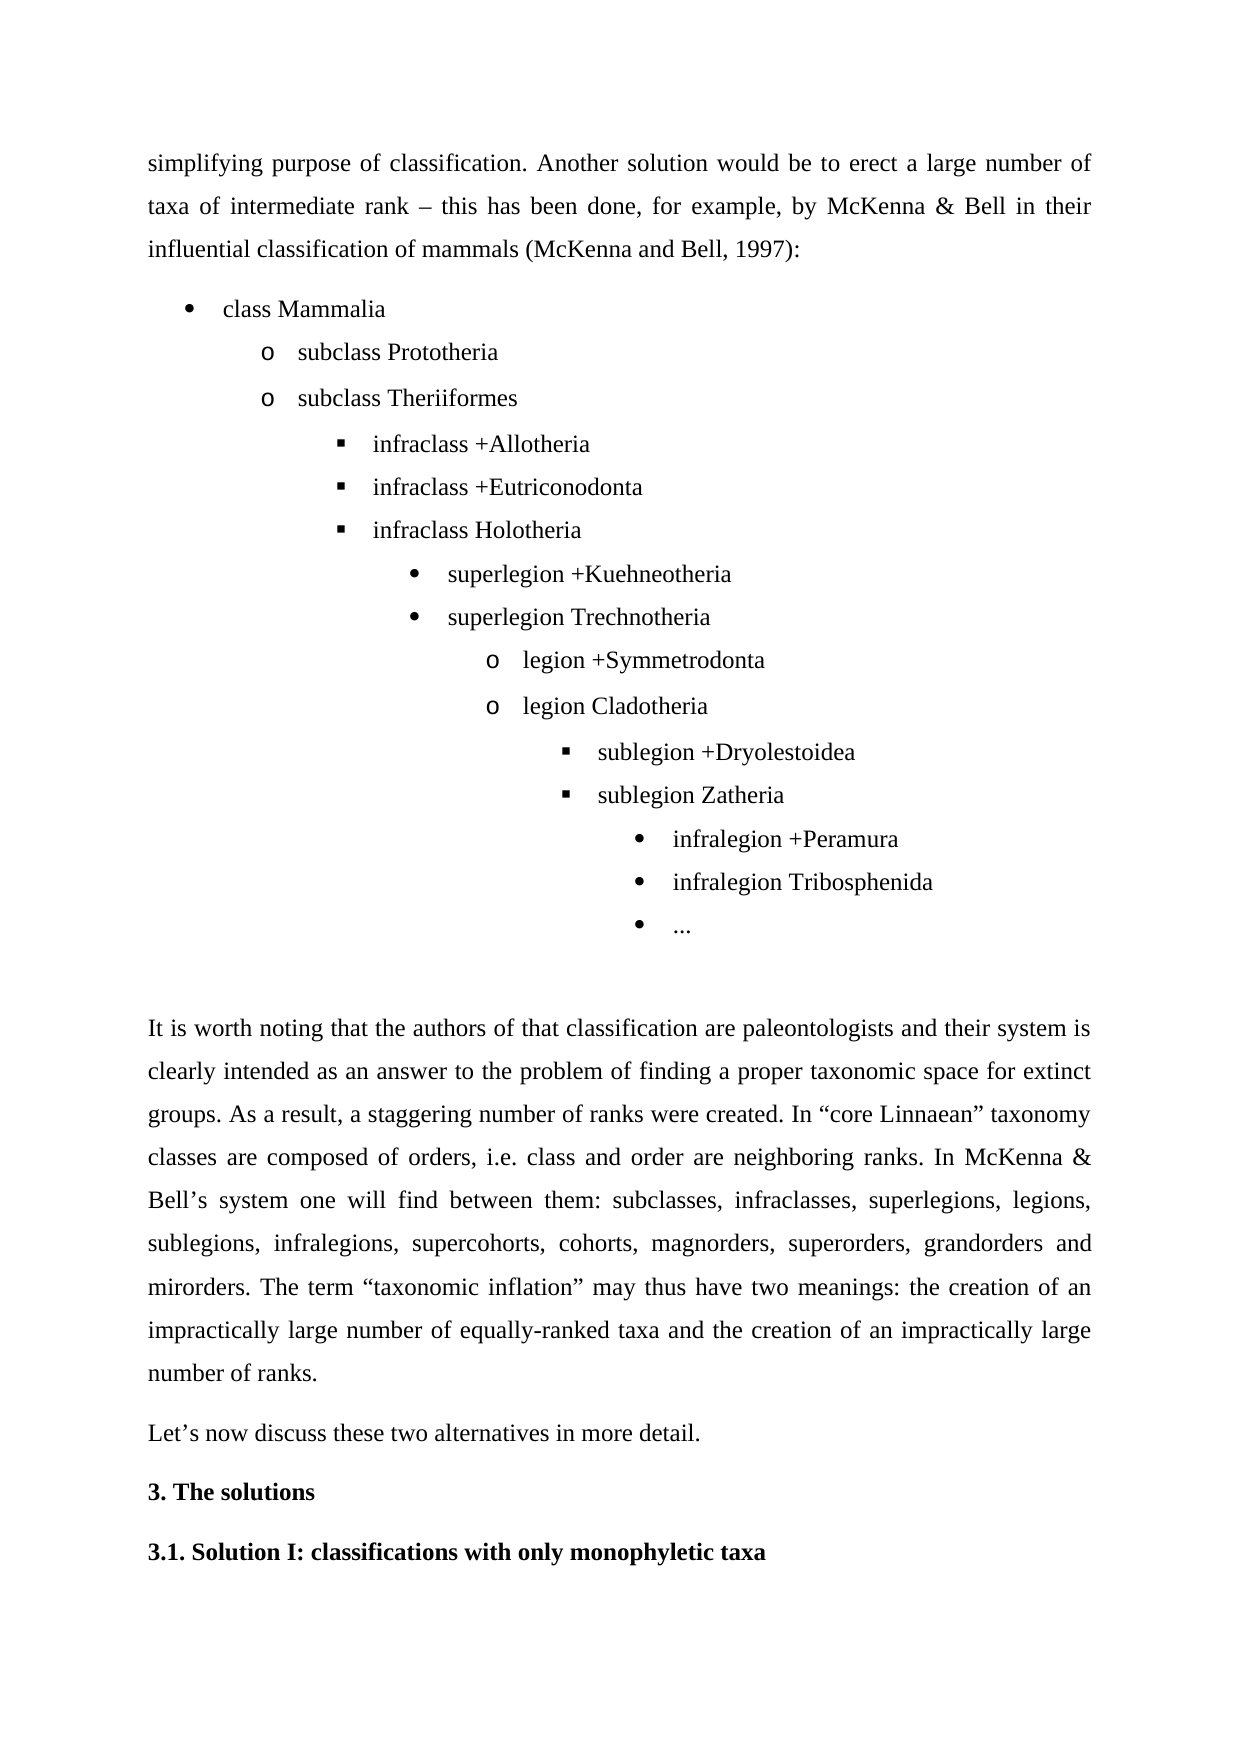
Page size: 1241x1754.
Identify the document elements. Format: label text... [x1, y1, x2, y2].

list ... [635, 910, 1093, 939]
list legion Cladotheria [485, 691, 1093, 722]
list subclass Prototheria [260, 337, 1093, 368]
list infralegion +Peramura [635, 824, 1093, 852]
list infraclass Holotheria [335, 516, 1093, 544]
text simplifying purpose of classification. Another solution would be to erect a large number of taxa of intermediate rank – this has been done, for example, by McKenna & Bell in their influential classification of mammals (McKenna and Bell, 1997): [148, 148, 1093, 263]
list infralegion Tribosphenida [635, 867, 1093, 896]
list infraclass +Allotheria [335, 429, 1093, 458]
text It is worth noting that the authors of that classification are paleontologists and their system is clearly intended as an answer to the problem of finding a proper taxonomic space for extinct groups. As a result, a staggering number of ranks were created. In “core Linnaean” taxonomy classes are composed of orders, i.e. class and order are neighboring ranks. In McKenna & Bell’s system one will find between them: subclasses, infraclasses, superlegions, legions, sublegions, infralegions, supercohorts, cohorts, magnorders, superorders, grandorders and mirorders. The term “taxonomic inflation” may thus have two meanings: the creation of an impractically large number of equally-ranked taxa and the creation of an impractically large number of ranks. [148, 1013, 1093, 1387]
list sublegion +Dryolestoidea [560, 737, 1093, 766]
list infraclass +Eutriconodonta [335, 472, 1093, 501]
list superlegion +Kuehneotheria [410, 559, 1093, 587]
text 3.1. Solution I: classifications with only monophyletic taxa [148, 1537, 1093, 1566]
list subclass Theriiformes [260, 383, 1093, 414]
text 3. The solutions [148, 1477, 1093, 1506]
list class Mammalia [185, 294, 1093, 322]
list legion +Symmetrodonta [485, 645, 1093, 676]
list superlegion Trechnotheria [410, 602, 1093, 631]
list sublegion Zatheria [560, 781, 1093, 809]
text Let’s now discuss these two alternatives in more detail. [148, 1418, 1093, 1446]
